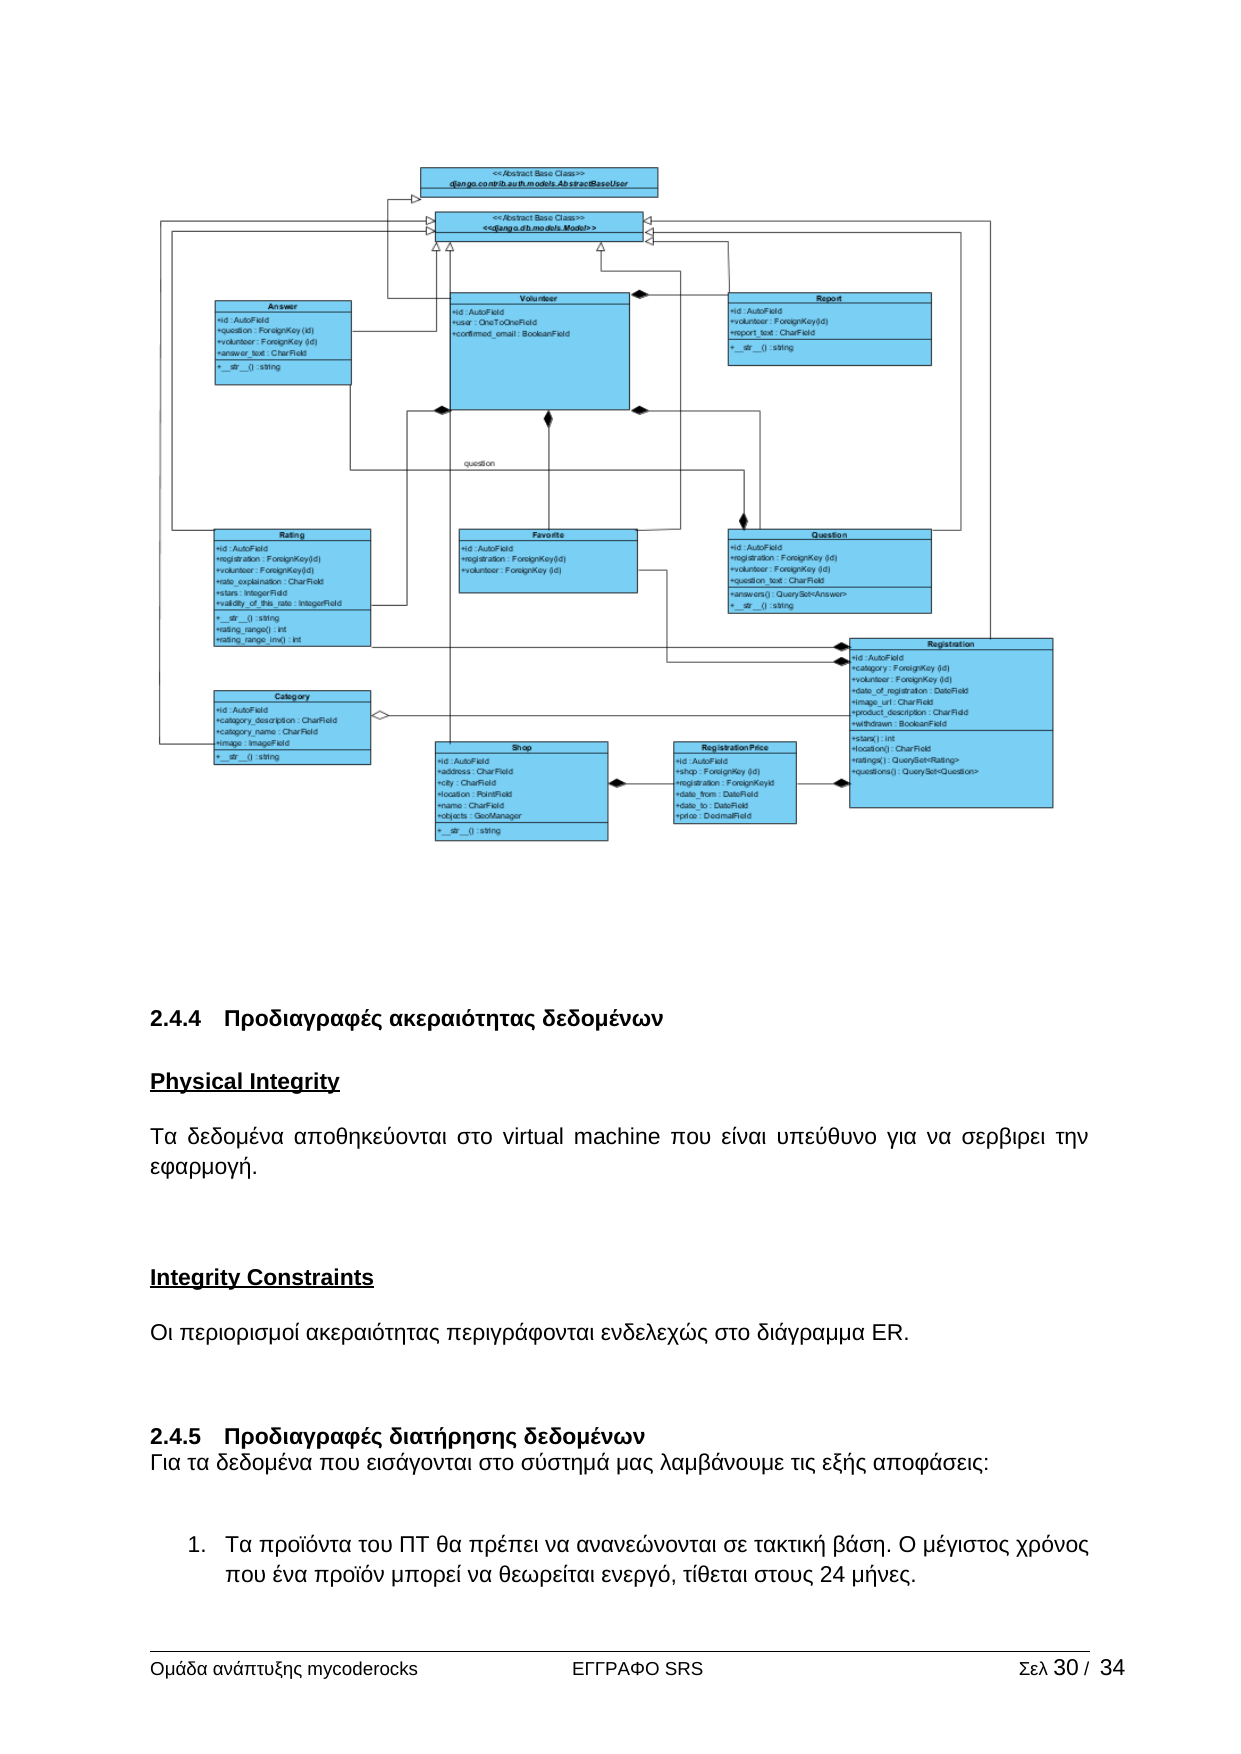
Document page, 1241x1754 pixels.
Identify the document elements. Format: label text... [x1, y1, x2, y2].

picture [150, 150, 1091, 855]
list Τα προϊόντα του ΠΤ θα πρέπει να ανανεώνονται σε τακτική βάση. Ο μέγιστος χρόνος που ένα προϊόν μπορεί να θεωρείται ενεργό, τίθεται στους 24 μήνες. [187, 1531, 1090, 1587]
text Physical Integrity [150, 1068, 1090, 1094]
subtitle 2.4.5 Προδιαγραφές διατήρησης δεδομένων [150, 1423, 1090, 1449]
subtitle 2.4.4 Προδιαγραφές ακεραιότητας δεδομένων [150, 1005, 1090, 1031]
text Οι περιορισμοί ακεραιότητας περιγράφονται ενδελεχώς στο διάγραμμα ER. [150, 1319, 1090, 1345]
text Integrity Constraints [150, 1263, 1090, 1290]
text Τα δεδομένα αποθηκεύονται στο virtual machine που είναι υπεύθυνο για να σερβιρει την εφαρμογή. [150, 1123, 1090, 1179]
text Για τα δεδομένα που εισάγονται στο σύστημά μας λαμβάνουμε τις εξής αποφάσεις: [150, 1449, 1090, 1476]
